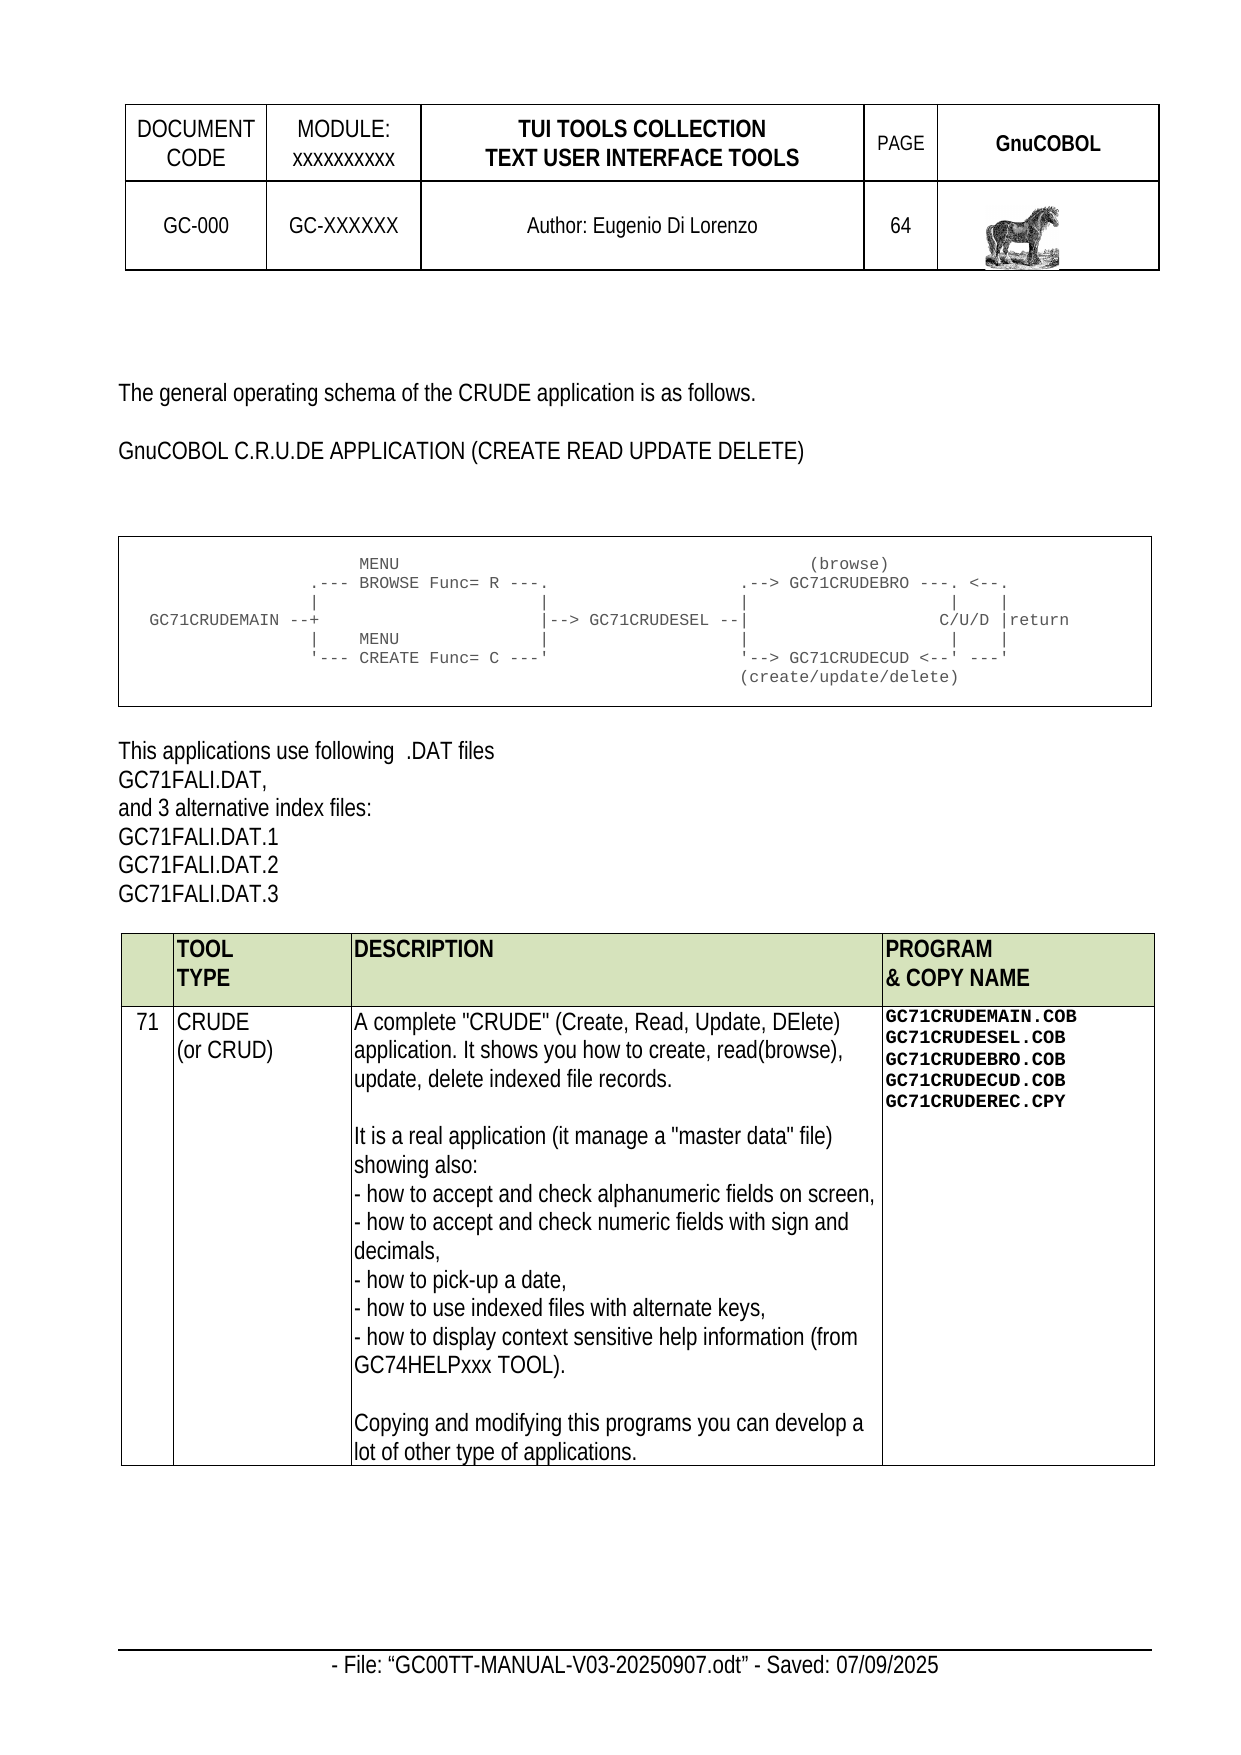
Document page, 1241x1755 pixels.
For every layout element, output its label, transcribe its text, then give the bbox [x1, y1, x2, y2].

table_header TOOL TYPE [174, 934, 351, 1006]
text GC71FALI.DAT.2 [118, 851, 1152, 879]
text and 3 alternative index files: [118, 793, 1152, 822]
table_header PROGRAM & COPY NAME [883, 934, 1154, 1006]
text GC71FALI.DAT.1 [118, 822, 1152, 851]
text This applications use following .DAT files [118, 736, 1152, 764]
table_cell CRUDE (or CRUD) [174, 1007, 351, 1465]
text GC71FALI.DAT, [118, 764, 1152, 793]
text | | | | | [119, 592, 1151, 611]
table_cell A complete "CRUDE" (Create, Read, Update, DElete) application. It shows you how to create, read(browse), update, delete indexed file records. It is a real application (it manage a "master data" file) showing also: - how to accept and check alphanumeric fields on screen, - how to accept and check numeric fields with sign and decimals, - how to pick-up a date, - how to use indexed files with alternate keys, - how to display context sensitive help information (from GC74HELPxxx TOOL). Copying and modifying this programs you can develop a lot of other type of applications. [352, 1007, 882, 1465]
text The general operating schema of the CRUDE application is as follows. [118, 378, 1152, 407]
text | MENU | | | | [119, 630, 1151, 649]
table_header DESCRIPTION [352, 934, 882, 1006]
table_header [122, 934, 173, 1006]
text MENU (browse) [119, 554, 1151, 573]
text (create/update/delete) [119, 667, 1151, 687]
text GnuCOBOL C.R.U.DE APPLICATION (CREATE READ UPDATE DELETE) [118, 436, 1152, 464]
text '--- CREATE Func= C ---' '--> GC71CRUDECUD <--' ---' [119, 649, 1151, 667]
text .--- BROWSE Func= R ---. .--> GC71CRUDEBRO ---. <--. [119, 573, 1151, 592]
table_cell 71 [122, 1007, 173, 1465]
text GC71FALI.DAT.3 [118, 879, 1152, 908]
text GC71CRUDEMAIN --+ |--> GC71CRUDESEL --| C/U/D |return [119, 611, 1151, 630]
table_cell GC71CRUDEMAIN.COB GC71CRUDESEL.COB GC71CRUDEBRO.COB GC71CRUDECUD.COB GC71CRUDEREC.CPY [883, 1007, 1154, 1465]
